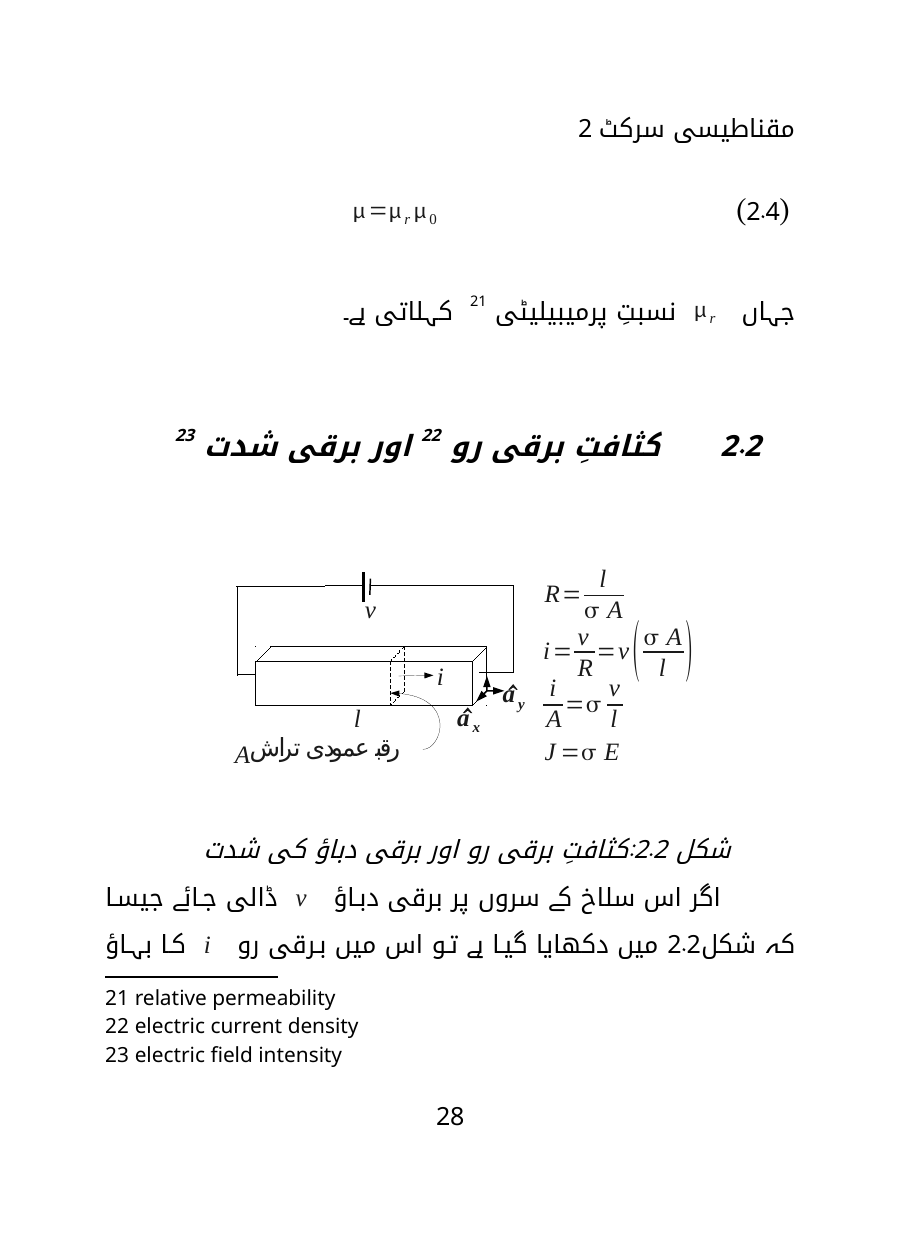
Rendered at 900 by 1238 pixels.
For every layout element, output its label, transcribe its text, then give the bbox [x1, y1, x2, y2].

list electric field intensity [105, 1040, 795, 1068]
table_header (2.4) [675, 183, 795, 254]
list electric current density [105, 1012, 795, 1040]
text اگر اس سلاخ کے سروں پر برقی دباؤ ڈالی جائے جیسا کہ شکل2.2 میں دکھایا گیا ہے تو اس میں برقی رو کا بہاؤ ہو گا جس کی مقدار اہم کے قانون سے یوں حاصل ہوتا ہے [105, 487, 795, 969]
text شکل 2.2:کثافتِ برقی رو اور برقی دباؤ کی شدت [169, 499, 731, 874]
text جہاں نسبتِ پرمیبیلیٹی کہلاتی ہے۔ [105, 288, 795, 335]
text relative permeability [105, 983, 795, 1012]
subtitle کثافتِ برقی رو اور برقی شدت [105, 419, 720, 474]
table_header [105, 183, 675, 254]
